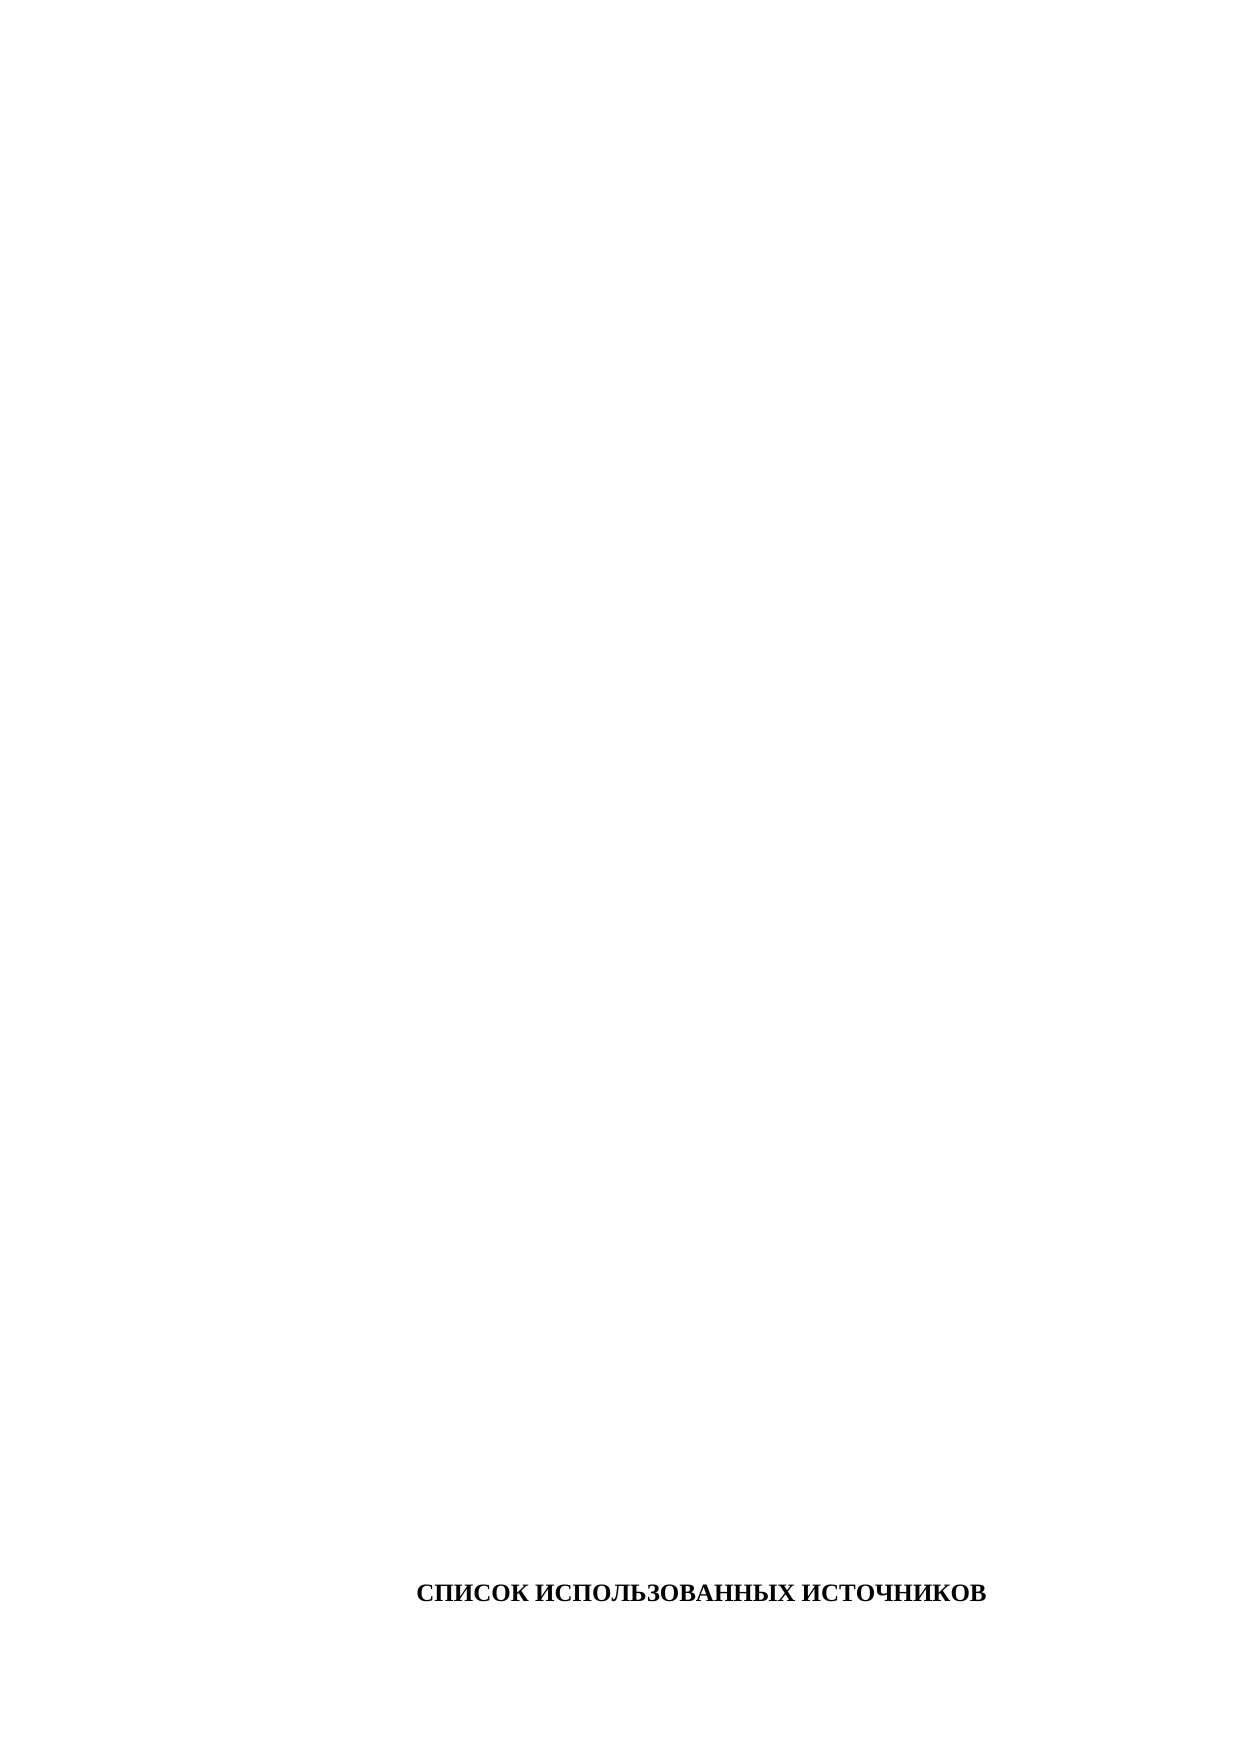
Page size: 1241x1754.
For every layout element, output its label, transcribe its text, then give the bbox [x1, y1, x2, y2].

text СПИСОК ИСПОЛЬЗОВАННЫХ ИСТОЧНИКОВ [177, 1578, 1152, 1607]
